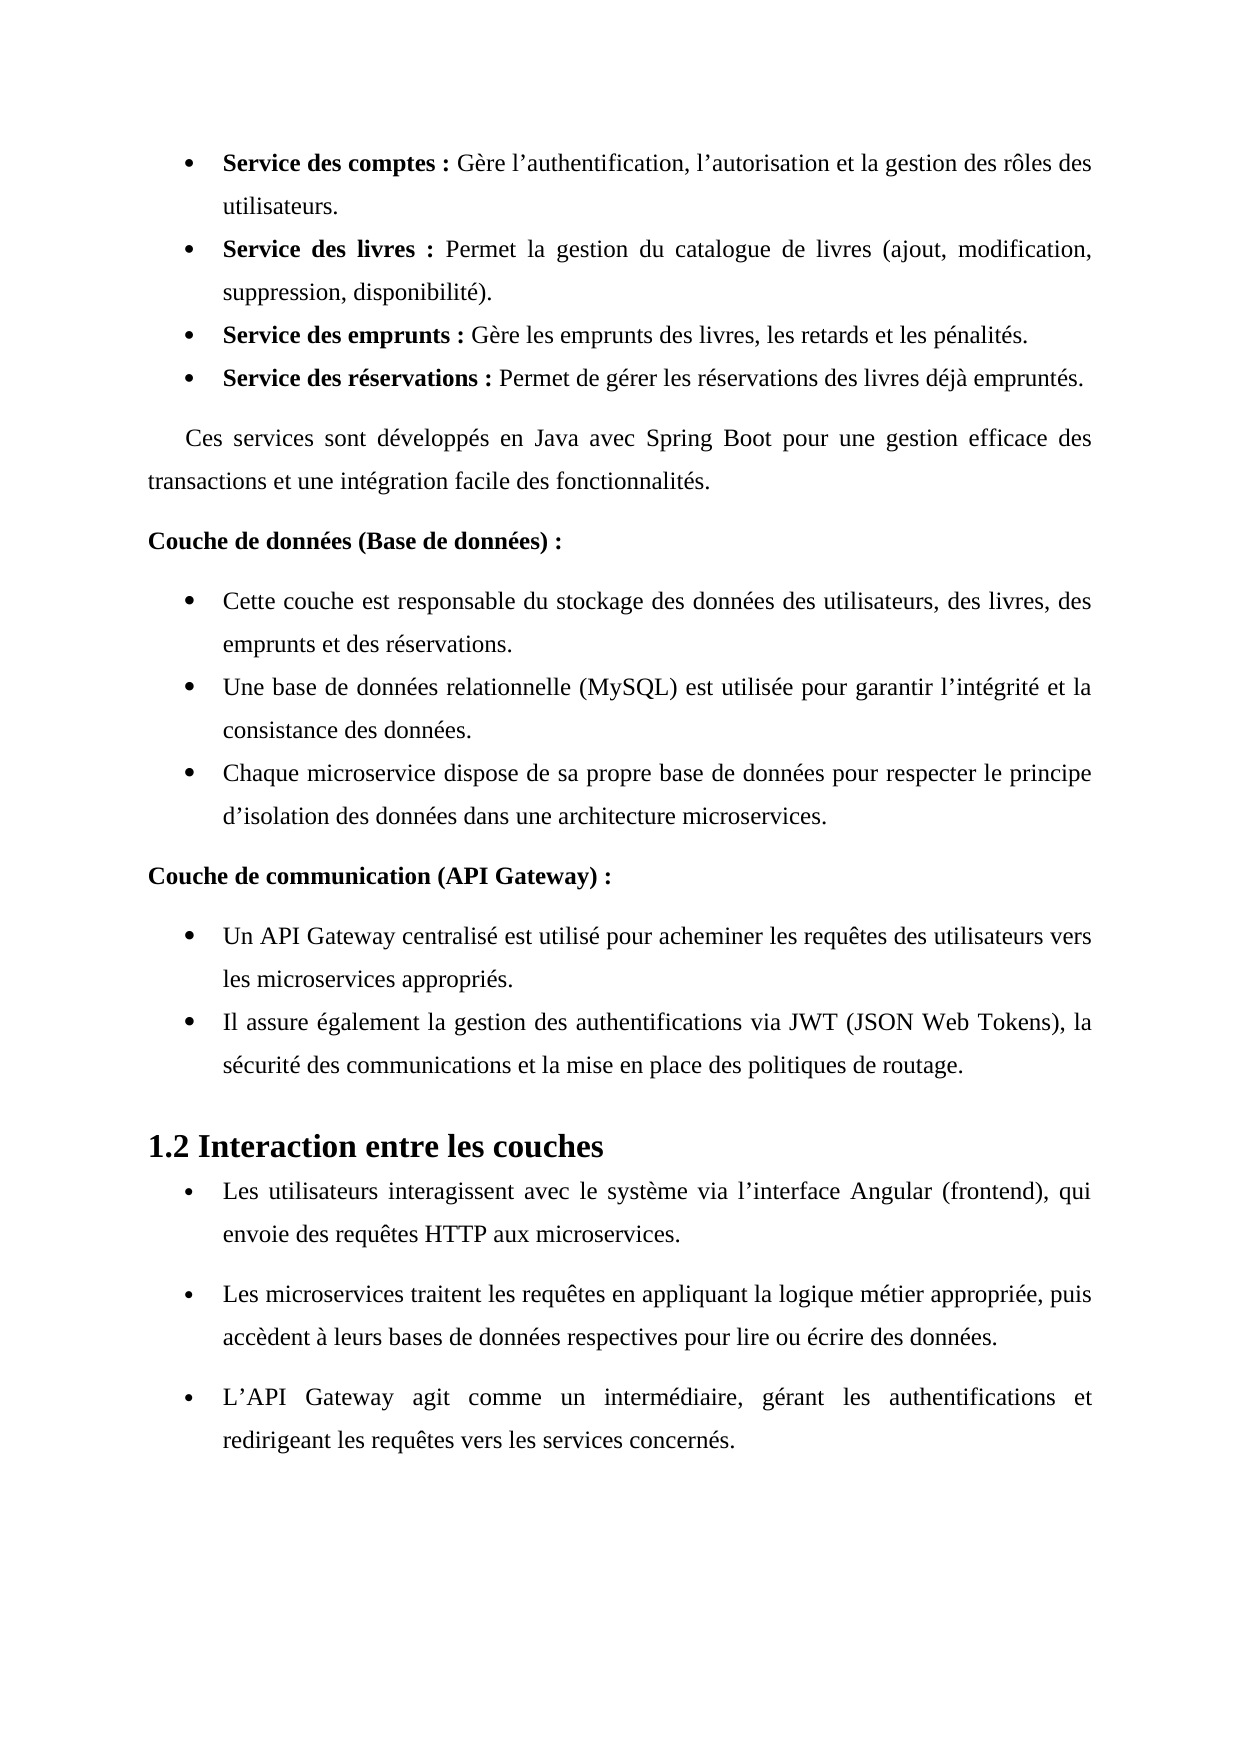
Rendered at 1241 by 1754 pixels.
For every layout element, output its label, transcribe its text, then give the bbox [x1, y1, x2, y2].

list Service des emprunts : Gère les emprunts des livres, les retards et les pénalités. [185, 320, 1093, 349]
text Ces services sont développés en Java avec Spring Boot pour une gestion efficace des transactions et une intégration facile des fonctionnalités. [148, 423, 1093, 495]
list Un API Gateway centralisé est utilisé pour acheminer les requêtes des utilisateurs vers les microservices appropriés. [185, 921, 1093, 993]
text Couche de communication (API Gateway) : [148, 861, 1093, 890]
subtitle 1.2 Interaction entre les couches [148, 1127, 1093, 1165]
list Service des comptes : Gère l’authentification, l’autorisation et la gestion des rôles des utilisateurs. [185, 148, 1093, 219]
list Les utilisateurs interagissent avec le système via l’interface Angular (frontend), qui envoie des requêtes HTTP aux microservices. [185, 1176, 1093, 1248]
list Chaque microservice dispose de sa propre base de données pour respecter le principe d’isolation des données dans une architecture microservices. [185, 758, 1093, 830]
list L’API Gateway agit comme un intermédiaire, gérant les authentifications et redirigeant les requêtes vers les services concernés. [185, 1382, 1093, 1454]
text Couche de données (Base de données) : [148, 526, 1093, 555]
list Les microservices traitent les requêtes en appliquant la logique métier appropriée, puis accèdent à leurs bases de données respectives pour lire ou écrire des données. [185, 1279, 1093, 1351]
list Service des réservations : Permet de gérer les réservations des livres déjà empruntés. [185, 363, 1093, 392]
list Il assure également la gestion des authentifications via JWT (JSON Web Tokens), la sécurité des communications et la mise en place des politiques de routage. [185, 1007, 1093, 1079]
list Cette couche est responsable du stockage des données des utilisateurs, des livres, des emprunts et des réservations. [185, 586, 1093, 658]
list Service des livres : Permet la gestion du catalogue de livres (ajout, modification, suppression, disponibilité). [185, 234, 1093, 306]
list Une base de données relationnelle (MySQL) est utilisée pour garantir l’intégrité et la consistance des données. [185, 672, 1093, 744]
